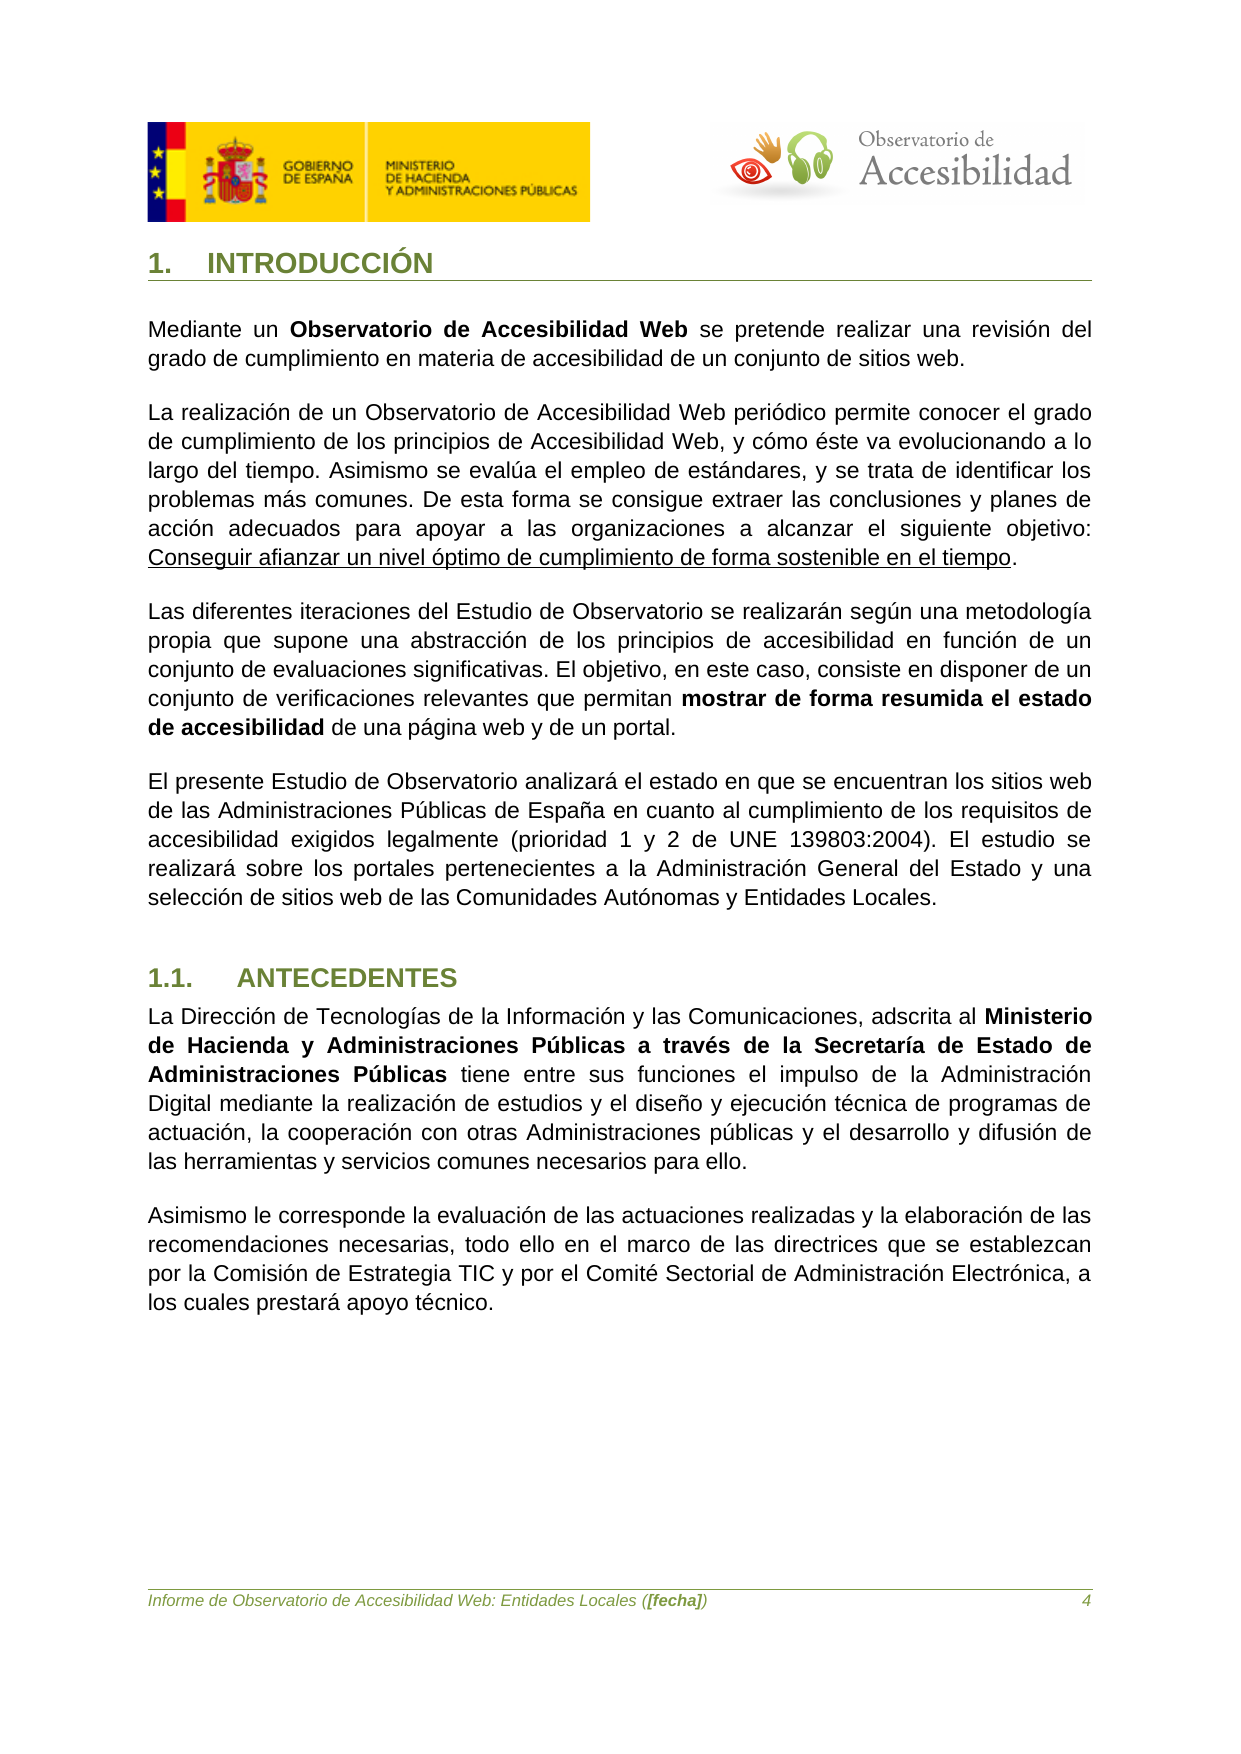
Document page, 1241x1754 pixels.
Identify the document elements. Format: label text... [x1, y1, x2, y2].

list Antecedentes [148, 962, 1092, 994]
text La realización de un Observatorio de Accesibilidad Web periódico permite conocer el grado de cumplimiento de los principios de Accesibilidad Web, y cómo éste va evolucionando a lo largo del tiempo. Asimismo se evalúa el empleo de estándares, y se trata de identificar los problemas más comunes. De esta forma se consigue extraer las conclusiones y planes de acción adecuados para apoyar a las organizaciones a alcanzar el siguiente objetivo: Conseguir afianzar un nivel óptimo de cumplimiento de forma sostenible en el tiempo. [148, 399, 1092, 570]
text El presente Estudio de Observatorio analizará el estado en que se encuentran los sitios web de las Administraciones Públicas de España en cuanto al cumplimiento de los requisitos de accesibilidad exigidos legalmente (prioridad 1 y 2 de UNE 139803:2004). El estudio se realizará sobre los portales pertenecientes a la Administración General del Estado y una selección de sitios web de las Comunidades Autónomas y Entidades Locales. [148, 768, 1092, 910]
picture [147, 122, 591, 222]
text Mediante un Observatorio de Accesibilidad Web se pretende realizar una revisión del grado de cumplimiento en materia de accesibilidad de un conjunto de sitios web. [148, 316, 1092, 371]
list Introducción [148, 247, 1092, 280]
picture [710, 122, 1086, 205]
text Asimismo le corresponde la evaluación de las actuaciones realizadas y la elaboración de las recomendaciones necesarias, todo ello en el marco de las directrices que se establezcan por la Comisión de Estrategia TIC y por el Comité Sectorial de Administración Electrónica, a los cuales prestará apoyo técnico. [148, 1202, 1092, 1315]
text Las diferentes iteraciones del Estudio de Observatorio se realizarán según una metodología propia que supone una abstracción de los principios de accesibilidad en función de un conjunto de evaluaciones significativas. El objetivo, en este caso, consiste en disponer de un conjunto de verificaciones relevantes que permitan mostrar de forma resumida el estado de accesibilidad de una página web y de un portal. [148, 598, 1092, 740]
text La Dirección de Tecnologías de la Información y las Comunicaciones, adscrita al Ministerio de Hacienda y Administraciones Públicas a través de la Secretaría de Estado de Administraciones Públicas tiene entre sus funciones el impulso de la Administración Digital mediante la realización de estudios y el diseño y ejecución técnica de programas de actuación, la cooperación con otras Administraciones públicas y el desarrollo y difusión de las herramientas y servicios comunes necesarios para ello. [148, 1003, 1092, 1174]
